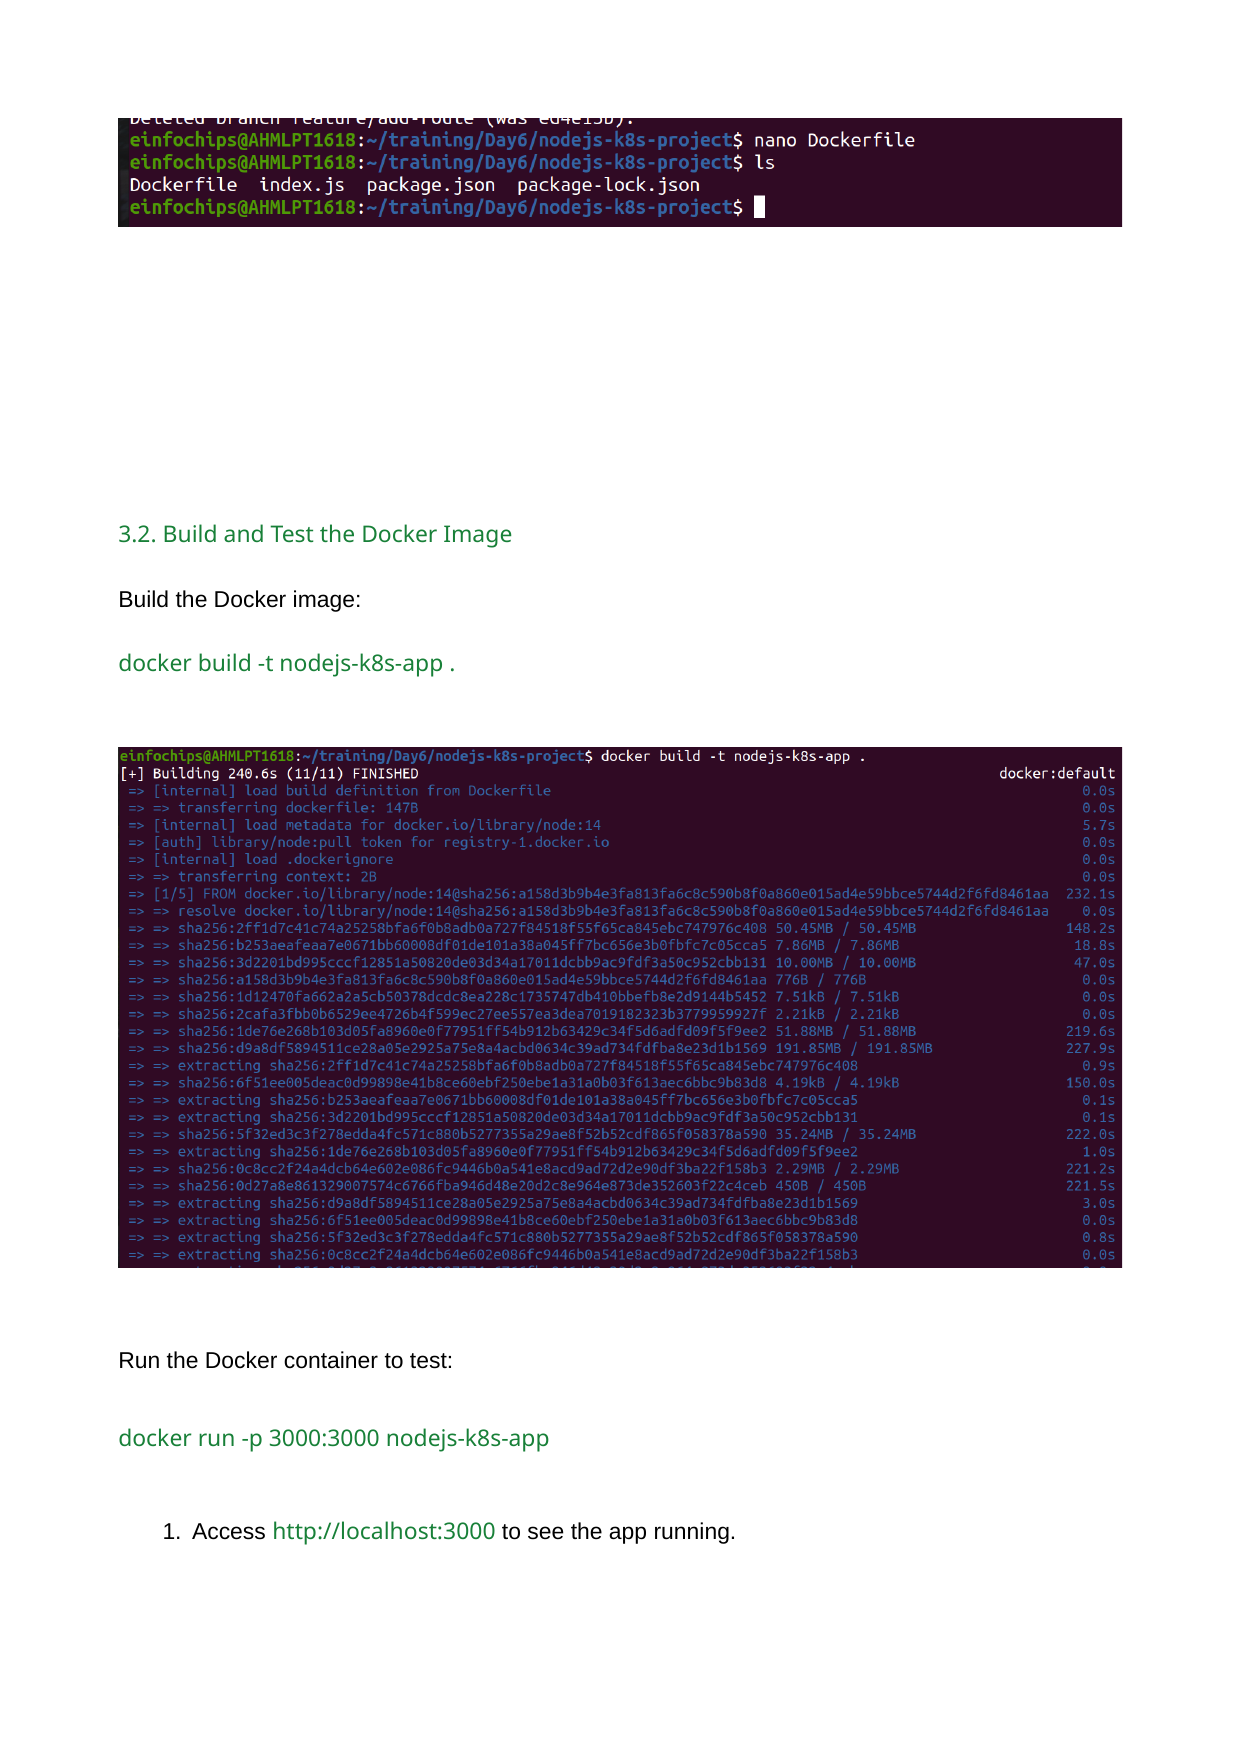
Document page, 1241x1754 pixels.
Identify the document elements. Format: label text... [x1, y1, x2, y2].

list Access http://localhost:3000 to see the app running. [162, 1515, 1122, 1546]
picture [118, 118, 1123, 227]
text Build the Docker image: docker build -t nodejs-k8s-app . [118, 586, 1122, 678]
text Run the Docker container to test: docker run -p 3000:3000 nodejs-k8s-app [118, 1347, 1122, 1453]
text 3.2. Build and Test the Docker Image [118, 517, 1122, 549]
picture [118, 747, 1123, 1268]
